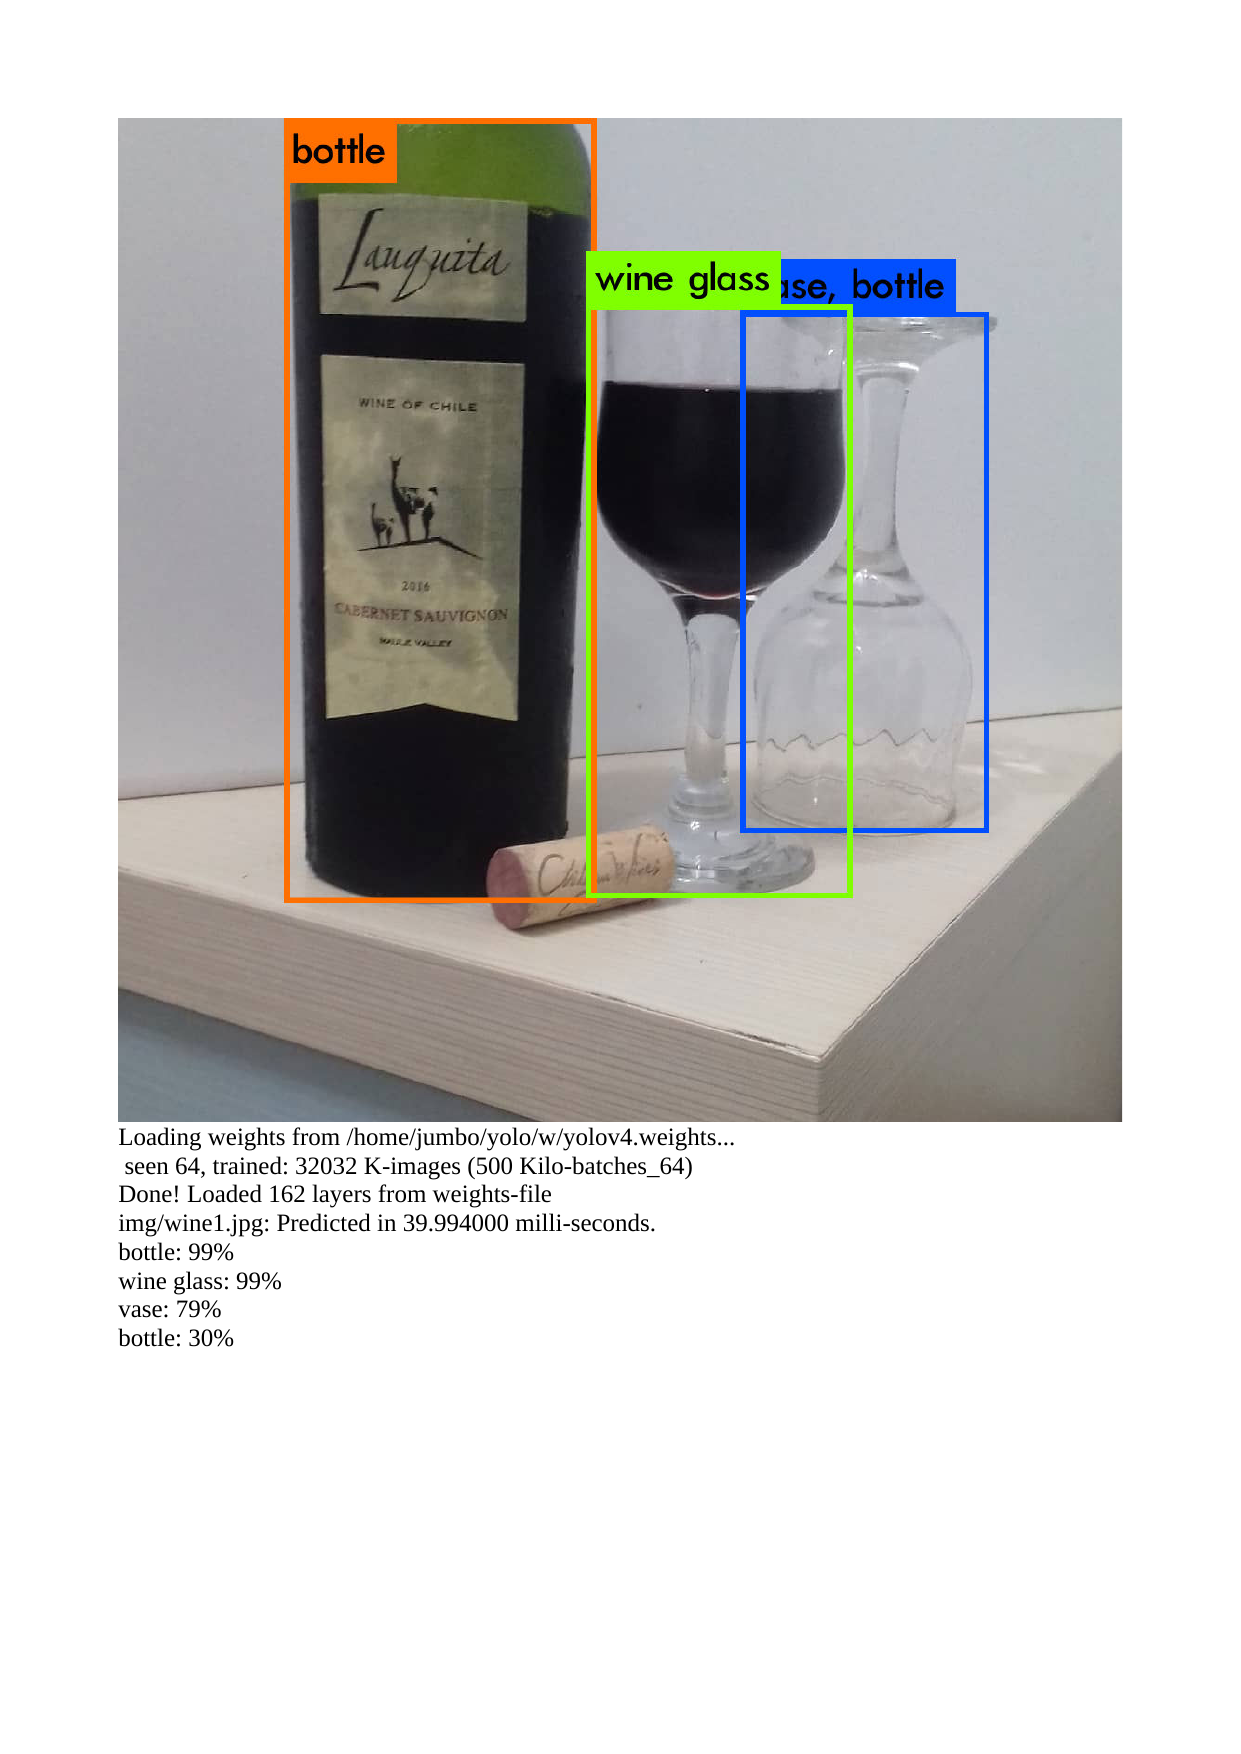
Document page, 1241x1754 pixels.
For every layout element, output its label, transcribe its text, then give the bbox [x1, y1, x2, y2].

text bottle: 30% [118, 1323, 1122, 1352]
text img/wine1.jpg: Predicted in 39.994000 milli-seconds. [118, 1208, 1122, 1237]
text seen 64, trained: 32032 K-images (500 Kilo-batches_64) [118, 1151, 1122, 1179]
text vase: 79% [118, 1294, 1122, 1323]
text Done! Loaded 162 layers from weights-file [118, 1179, 1122, 1208]
text bottle: 99% [118, 1237, 1122, 1266]
picture [118, 118, 1123, 1122]
text Loading weights from /home/jumbo/yolo/w/yolov4.weights... [118, 1122, 1122, 1151]
text wine glass: 99% [118, 1266, 1122, 1294]
